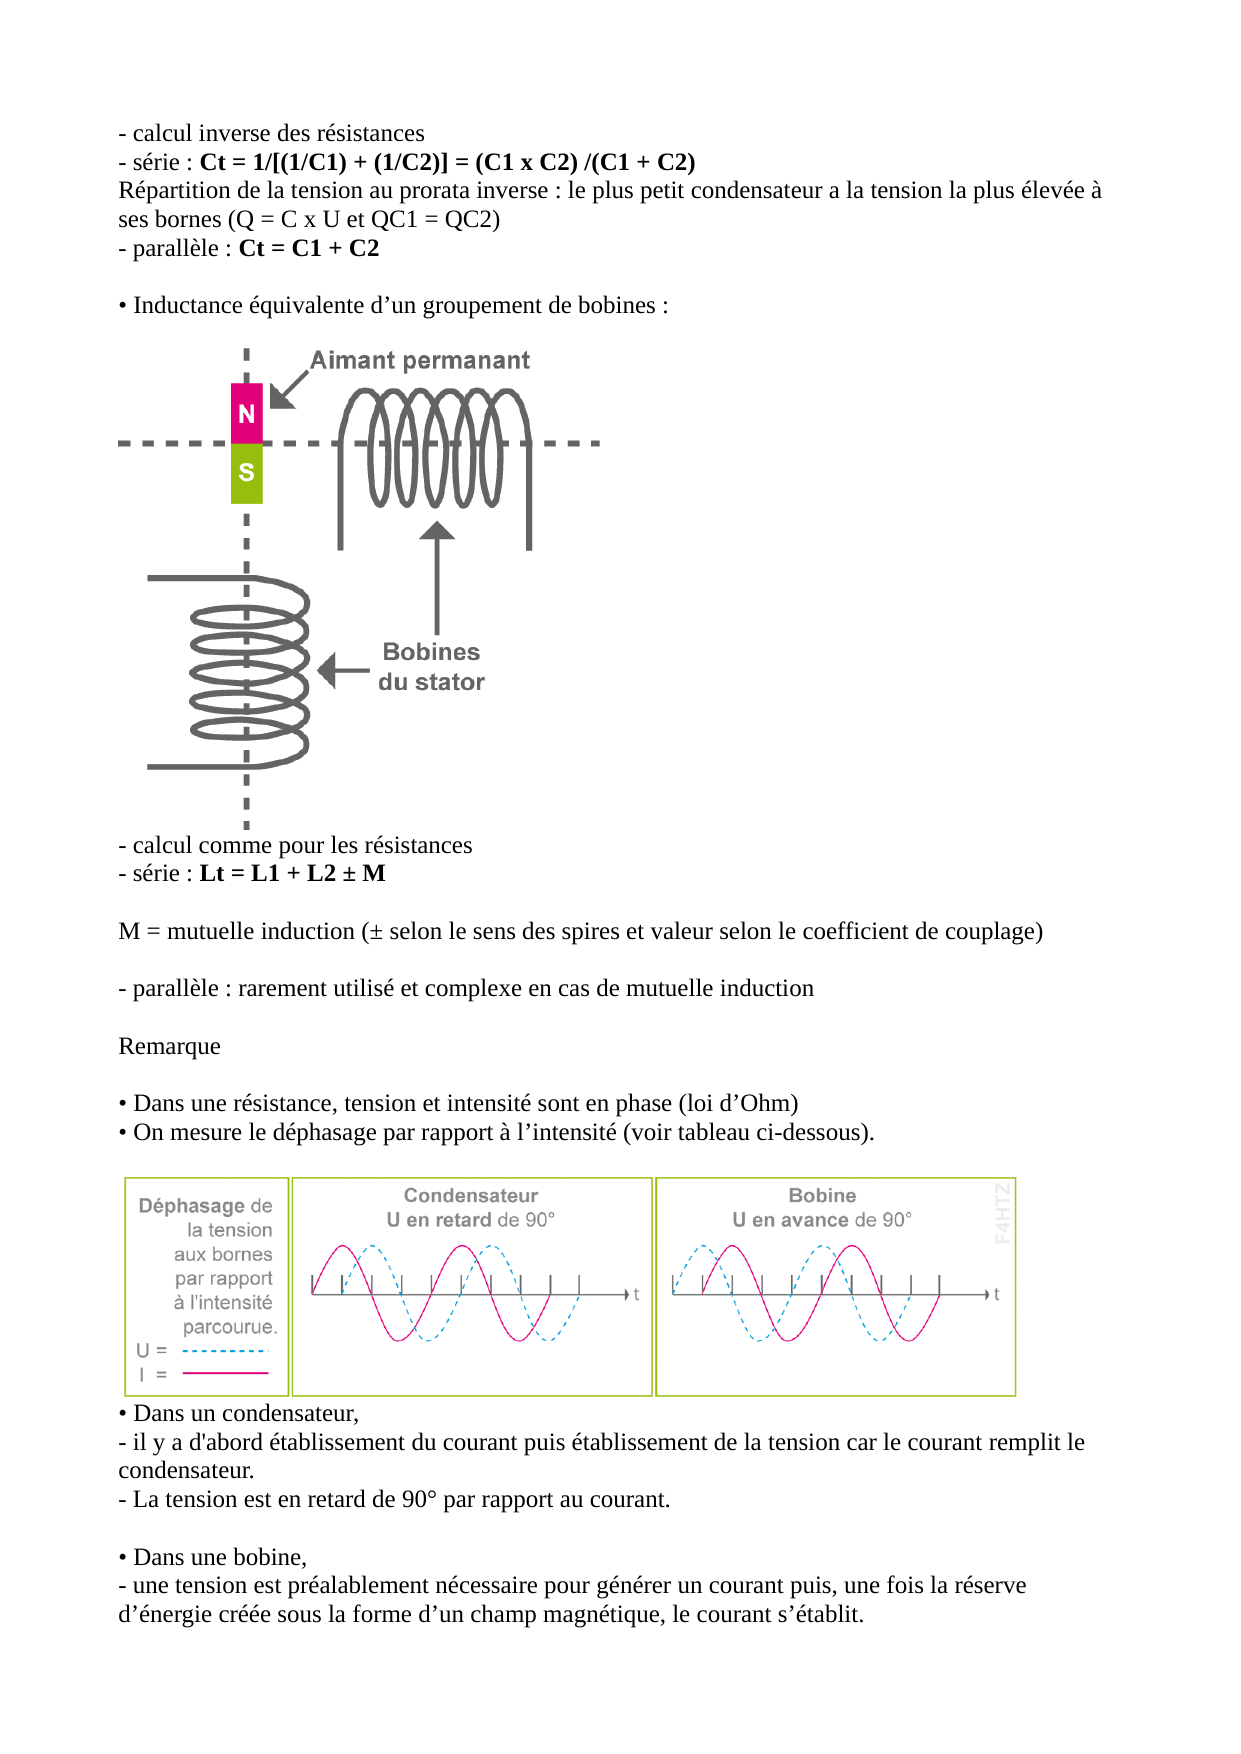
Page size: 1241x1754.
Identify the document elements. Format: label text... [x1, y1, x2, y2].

text Remarque [118, 1031, 1122, 1060]
text - parallèle : Ct = C1 + C2 [118, 233, 1122, 262]
text - série : Lt = L1 + L2 ± M [118, 858, 1122, 887]
text • Dans une bobine, [118, 1542, 1122, 1571]
text - parallèle : rarement utilisé et complexe en cas de mutuelle induction [118, 973, 1122, 1002]
picture [118, 1174, 1019, 1399]
text - calcul inverse des résistances [118, 118, 1122, 147]
picture [118, 348, 600, 830]
text Répartition de la tension au prorata inverse : le plus petit condensateur a la tension la plus élevée à ses bornes (Q = C x U et QC1 = QC2) [118, 176, 1122, 233]
text M = mutuelle induction (± selon le sens des spires et valeur selon le coefficient de couplage) [118, 916, 1122, 945]
text • Dans un condensateur, [118, 1398, 1122, 1427]
text • On mesure le déphasage par rapport à l’intensité (voir tableau ci-dessous). [118, 1117, 1122, 1146]
text • Inductance équivalente d’un groupement de bobines : [118, 291, 1122, 319]
text - une tension est préalablement nécessaire pour générer un courant puis, une fois la réserve d’énergie créée sous la forme d’un champ magnétique, le courant s’établit. [118, 1571, 1122, 1628]
text - calcul comme pour les résistances [118, 830, 1122, 858]
text - il y a d'abord établissement du courant puis établissement de la tension car le courant remplit le condensateur. [118, 1427, 1122, 1484]
text - série : Ct = 1/[(1/C1) + (1/C2)] = (C1 x C2) /(C1 + C2) [118, 147, 1122, 176]
text • Dans une résistance, tension et intensité sont en phase (loi d’Ohm) [118, 1088, 1122, 1117]
text - La tension est en retard de 90° par rapport au courant. [118, 1484, 1122, 1513]
